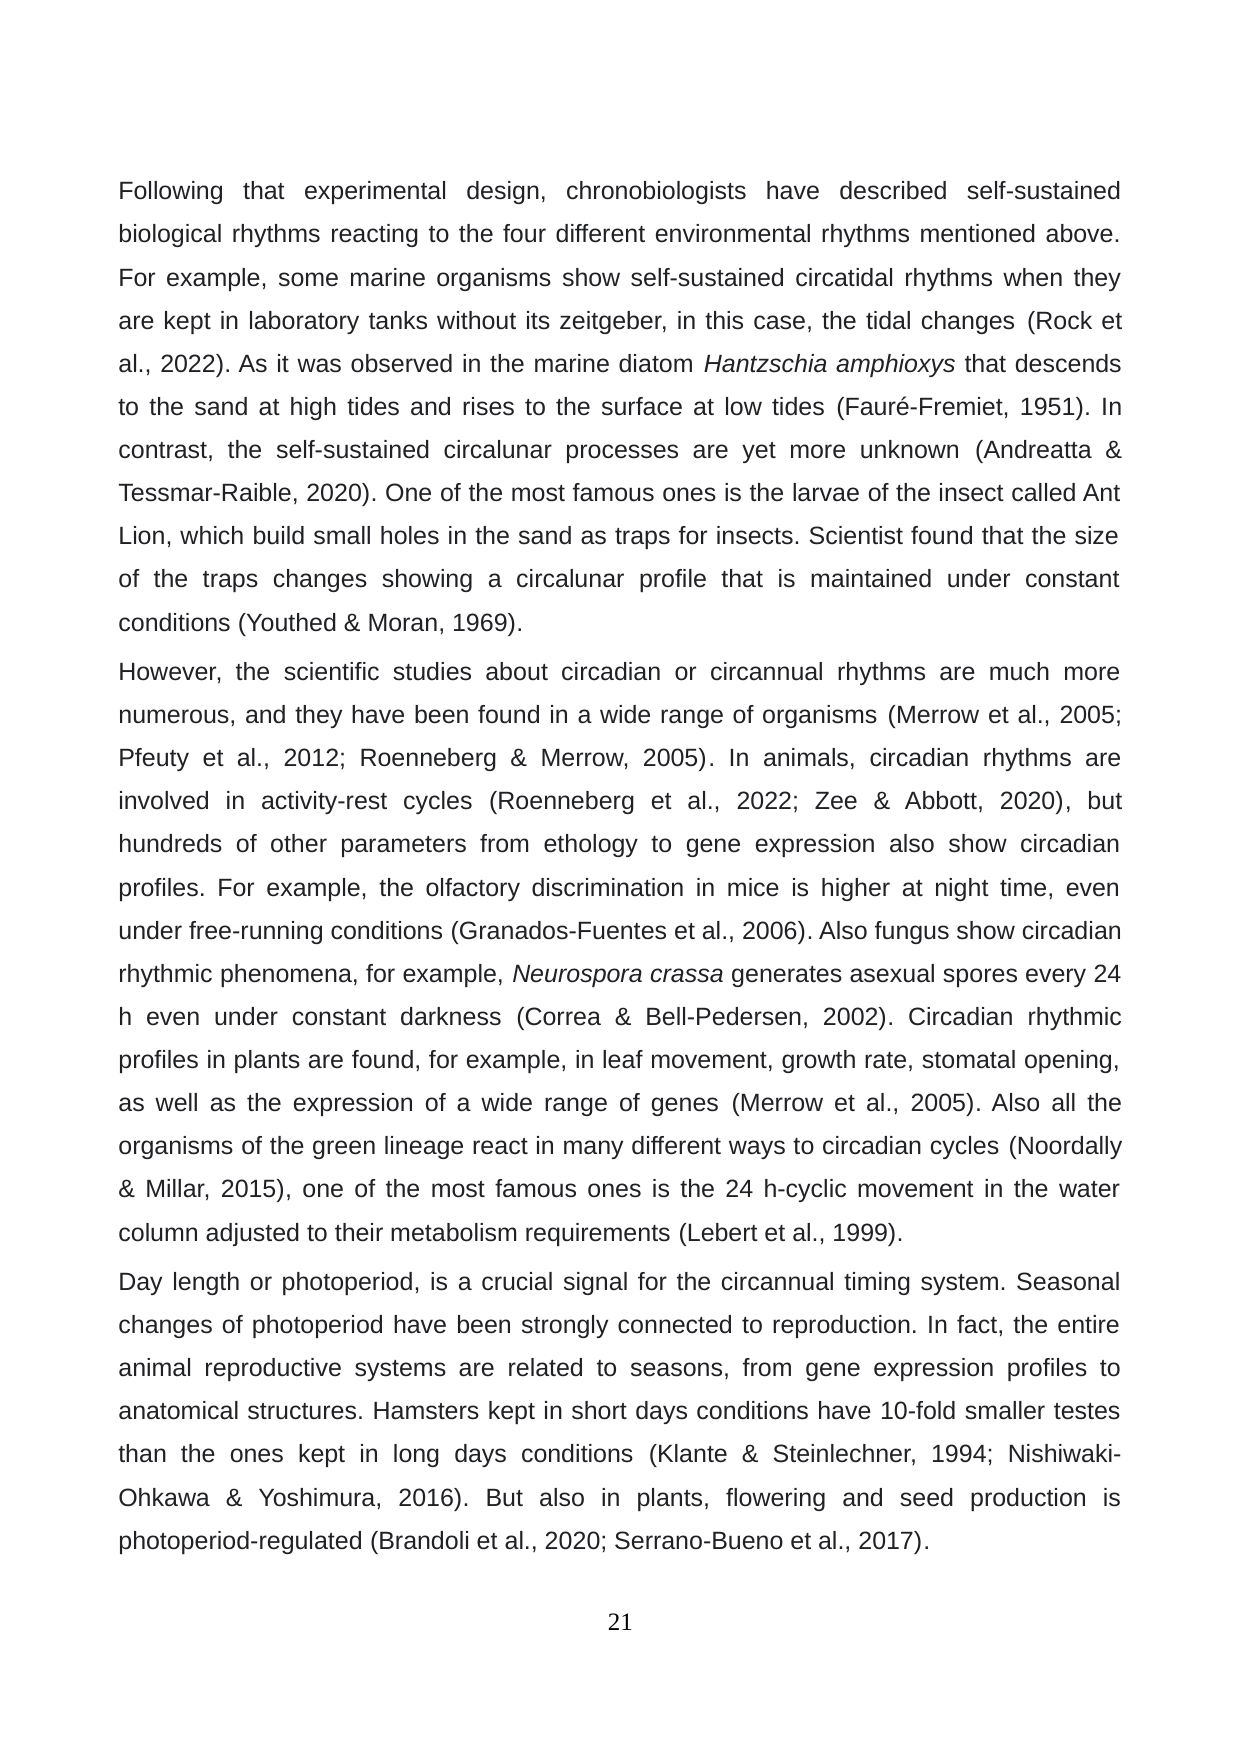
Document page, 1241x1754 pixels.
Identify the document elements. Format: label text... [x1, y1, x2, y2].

text Day length or photoperiod, is a crucial signal for the circannual timing system. Seasonal changes of photoperiod have been strongly connected to reproduction. In fact, the entire animal reproductive systems are related to seasons, from gene expression profiles to anatomical structures. Hamsters kept in short days conditions have 10-fold smaller testes than the ones kept in long days conditions (Klante & Steinlechner, 1994; Nishiwaki-Ohkawa & Yoshimura, 2016)⁠. But also in plants, flowering and seed production is photoperiod-regulated (Brandoli et al., 2020; Serrano-Bueno et al., 2017)⁠. [118, 1267, 1122, 1554]
text Following that experimental design, chronobiologists have described self-sustained biological rhythms reacting to the four different environmental rhythms mentioned above. For example, some marine organisms show self-sustained circatidal rhythms when they are kept in laboratory tanks without its zeitgeber, in this case, the tidal changes (Rock et al., 2022)⁠. As it was observed in the marine diatom Hantzschia amphioxys that descends to the sand at high tides and rises to the surface at low tides (Fauré-Fremiet, 1951)⁠. In contrast, the self-sustained circalunar processes are yet more unknown (Andreatta & Tessmar-Raible, 2020)⁠. One of the most famous ones is the larvae of the insect called Ant Lion, which build small holes in the sand as traps for insects. Scientist found that the size of the traps changes showing a circalunar profile that is maintained under constant conditions (Youthed & Moran, 1969)⁠. [118, 176, 1122, 636]
text However, the scientific studies about circadian or circannual rhythms are much more numerous, and they have been found in a wide range of organisms (Merrow et al., 2005; Pfeuty et al., 2012; Roenneberg & Merrow, 2005)⁠. In animals, circadian rhythms are involved in activity-rest cycles (Roenneberg et al., 2022; Zee & Abbott, 2020)⁠, but hundreds of other parameters from ethology to gene expression also show circadian profiles. For example, the olfactory discrimination in mice is higher at night time, even under free-running conditions (Granados-Fuentes et al., 2006)⁠. Also fungus show circadian rhythmic phenomena, for example, Neurospora crassa generates asexual spores every 24 h even under constant darkness (Correa & Bell-Pedersen, 2002)⁠. Circadian rhythmic profiles in plants are found, for example, in leaf movement, growth rate, stomatal opening, as well as the expression of a wide range of genes (Merrow et al., 2005)⁠. Also all the organisms of the green lineage react in many different ways to circadian cycles (Noordally & Millar, 2015)⁠, one of the most famous ones is the 24 h-cyclic movement in the water column adjusted to their metabolism requirements (Lebert et al., 1999)⁠. [118, 657, 1122, 1246]
